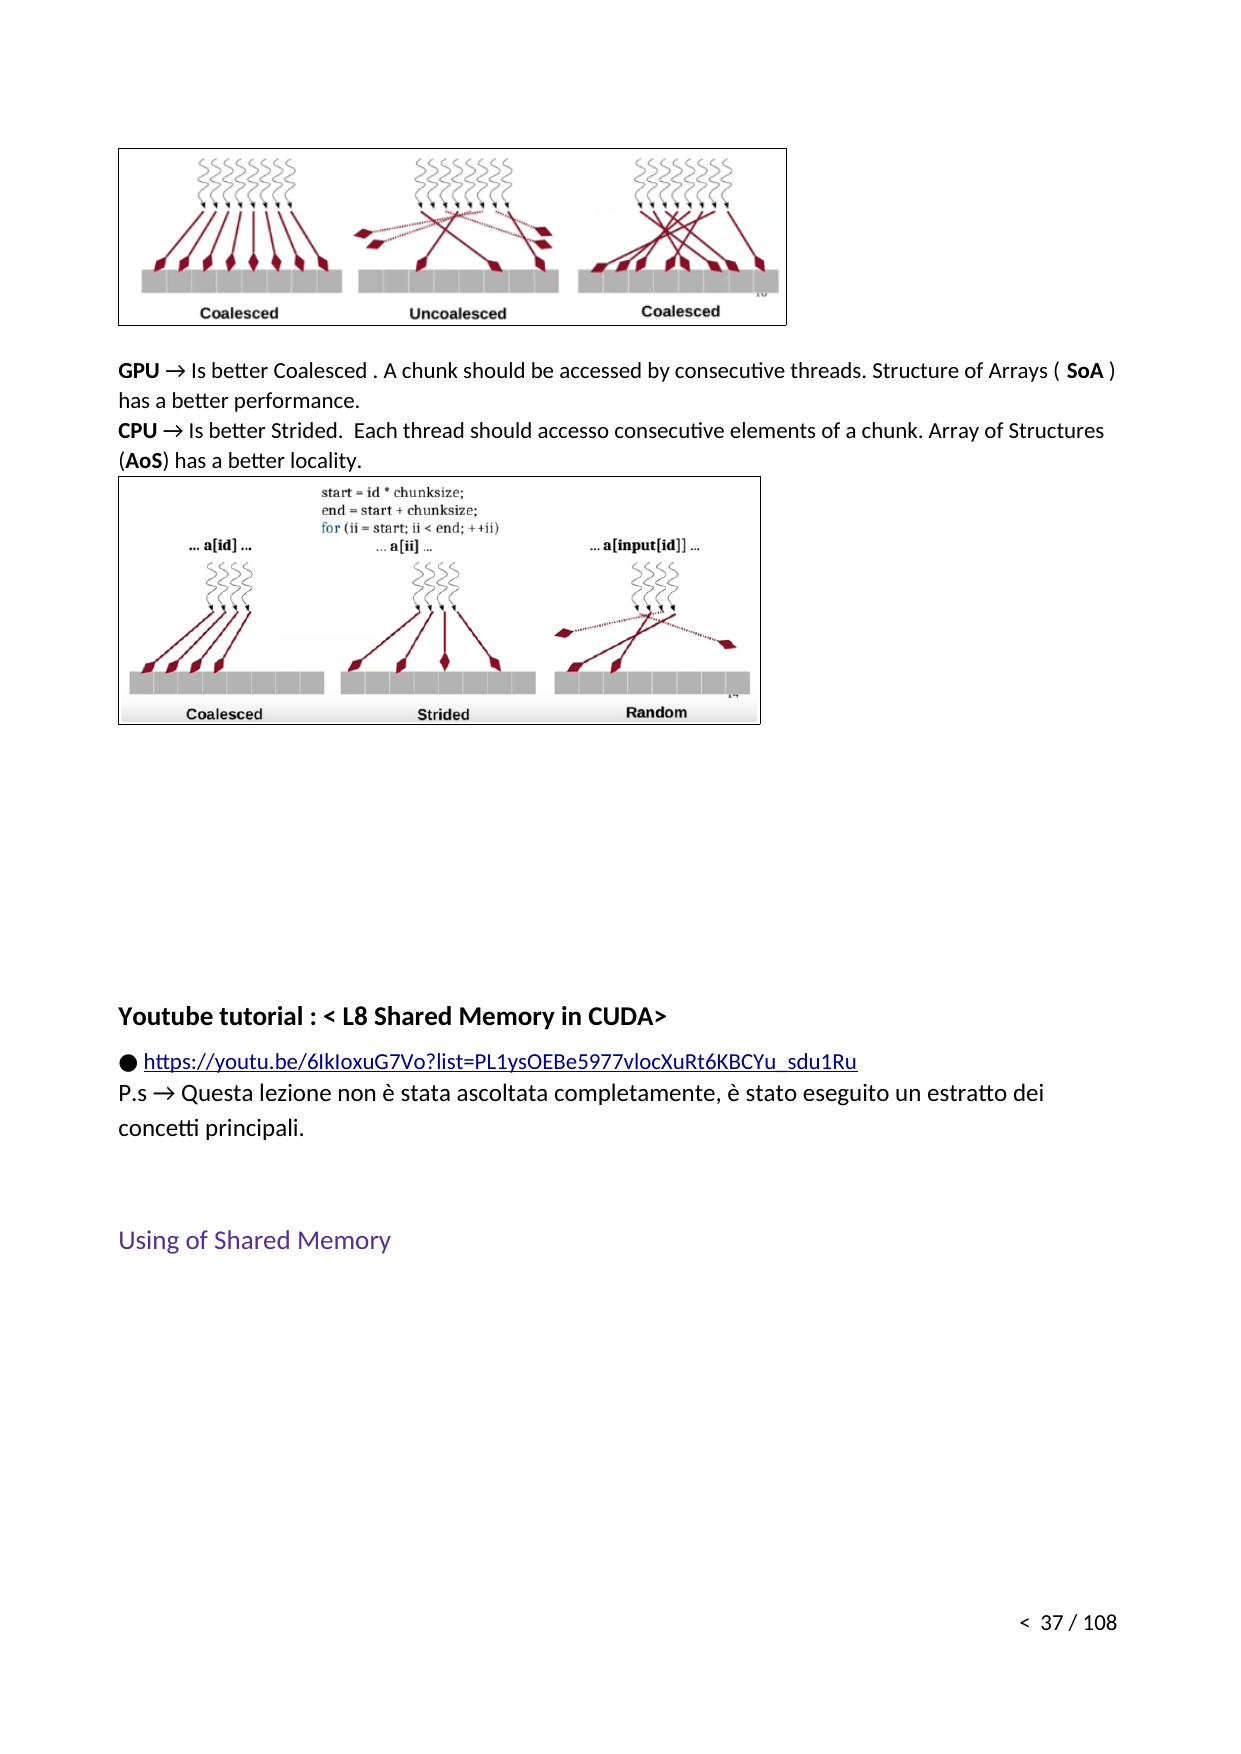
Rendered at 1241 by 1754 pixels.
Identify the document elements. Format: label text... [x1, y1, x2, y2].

picture [121, 150, 784, 322]
text ● https://youtu.be/6IkIoxuG7Vo?list=PL1ysOEBe5977vlocXuRt6KBCYu_sdu1Ru [118, 1047, 1122, 1075]
text P.s → Questa lezione non è stata ascoltata completamente, è stato eseguito un estratto dei concetti principali. [118, 1077, 1122, 1142]
subtitle Youtube tutorial : < L8 Shared Memory in CUDA> [118, 999, 1122, 1032]
text GPU → Is better Coalesced . A chunk should be accessed by consecutive threads. Structure of Arrays ( SoA ) has a better performance. [118, 356, 1122, 414]
text CPU → Is better Strided. Each thread should accesso consecutive elements of a chunk. Array of Structures (AoS) has a better locality. [118, 416, 1122, 474]
picture [121, 479, 757, 722]
subtitle Using of Shared Memory [118, 1223, 1122, 1256]
